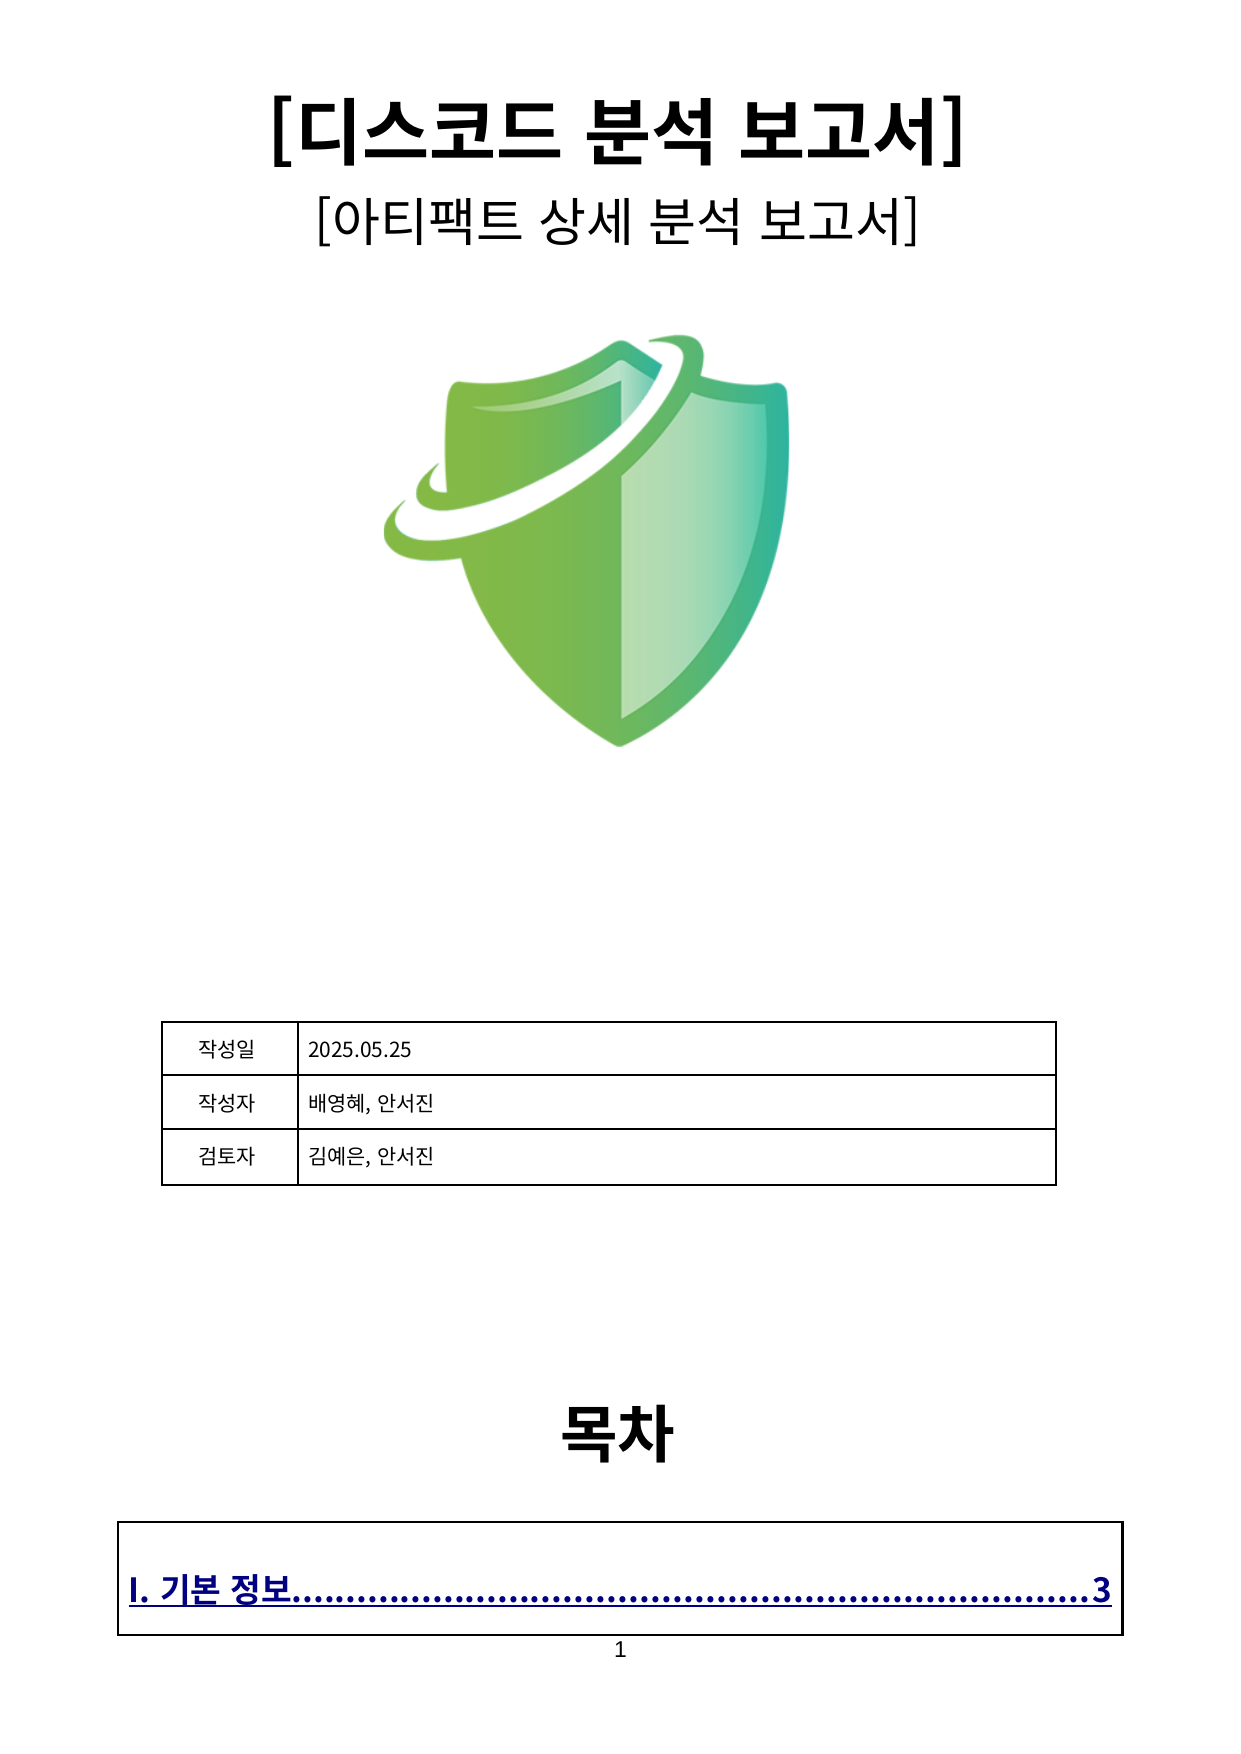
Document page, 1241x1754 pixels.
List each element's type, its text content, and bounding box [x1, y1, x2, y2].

table_header 2025.05.25 [299, 1023, 1055, 1074]
table_header 작성일 [163, 1023, 297, 1074]
text 목차 [118, 1385, 1117, 1476]
text [디스코드 분석 보고서] [118, 75, 1117, 181]
table_cell 검토자 [163, 1130, 297, 1184]
table_header I. 기본 정보 3 II. 프로그램 개요 3 1. 프로그램 목적 3 2. 주요 기능 요약 3 III. 분석 도구 정보 3 IV. 해시값 4 V. 분석 아티팩트 5 1. 시스템 설치/실행 아티팩트 5 2. 사용자 행위 아티팩트 7 3. 파일 사용/조작 아티팩트-완료 9 4. 메모리 아티팩트 - 완료 11 5. 네트워크 아티팩트 -완료 12 6. 메신저 아티팩트 19 VI. 분석 요약 23 VII. 참고 문헌 25 VIII. 부록 26 1. store.db 파일 분석 26 [119, 1523, 1121, 1633]
table_cell 김예은, 안서진 [299, 1130, 1055, 1184]
text [아티팩트 상세 분석 보고서] [118, 181, 1117, 256]
table_cell 배영혜, 안서진 [299, 1076, 1055, 1127]
table_cell 작성자 [163, 1076, 297, 1127]
